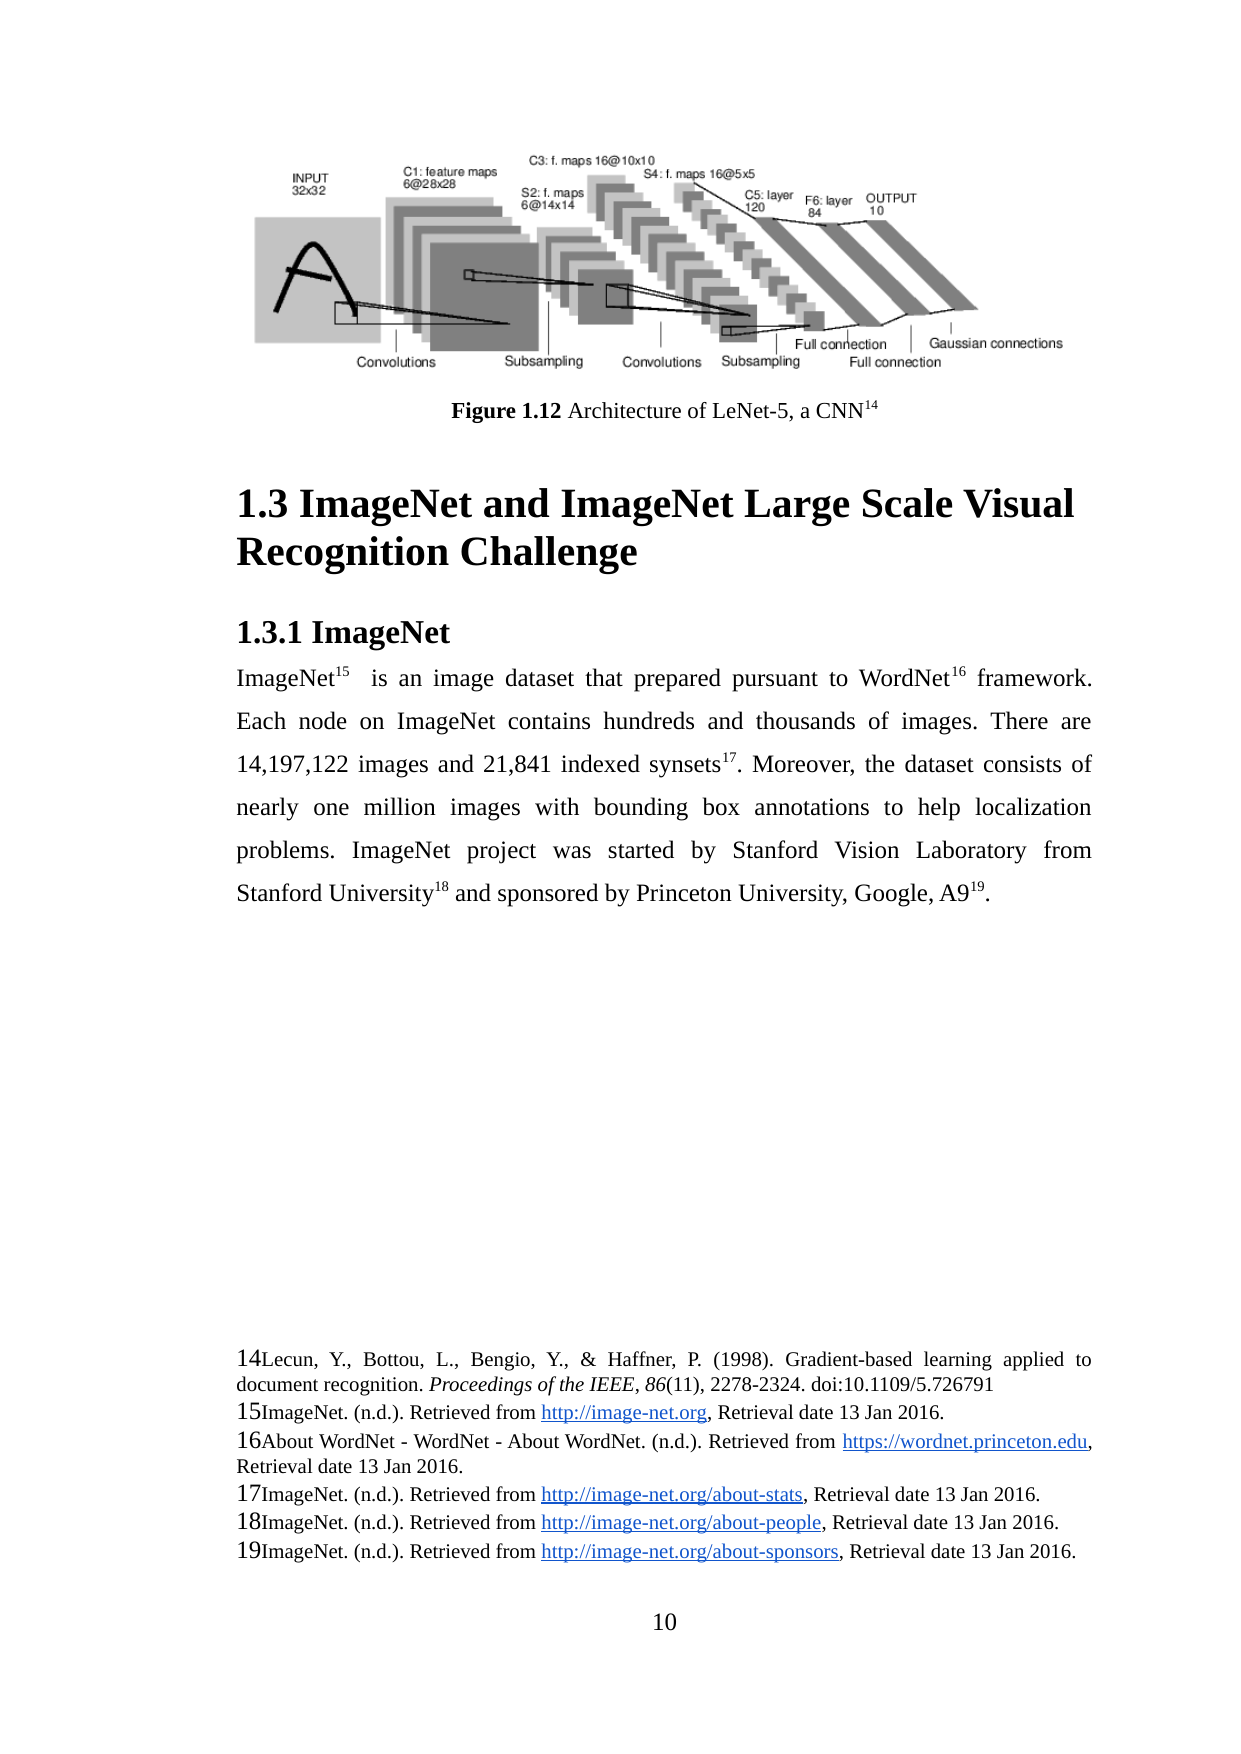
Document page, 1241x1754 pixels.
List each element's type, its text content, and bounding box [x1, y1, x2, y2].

text ImageNet. (n.d.). Retrieved from http://image-net.org, Retrieval date 13 Jan 2016. [236, 1396, 1093, 1425]
picture [230, 147, 1074, 379]
text ImageNet is an image dataset that prepared pursuant to WordNet framework. Each node on ImageNet contains hundreds and thousands of images. There are 14,197,122 images and 21,841 indexed synsets. Moreover, the dataset consists of nearly one million images with bounding box annotations to help localization problems. ImageNet project was started by Stanford Vision Laboratory from Stanford University and sponsored by Princeton University, Google, A9. [236, 663, 1093, 907]
text ImageNet. (n.d.). Retrieved from http://image-net.org/about-stats, Retrieval date 13 Jan 2016. [236, 1478, 1093, 1506]
text Figure 1.12 Architecture of LeNet-5, a CNN [236, 148, 1093, 424]
text ImageNet. (n.d.). Retrieved from http://image-net.org/about-sponsors, Retrieval date 13 Jan 2016. [236, 1535, 1093, 1564]
text About WordNet - WordNet - About WordNet. (n.d.). Retrieved from https://wordnet.princeton.edu, Retrieval date 13 Jan 2016. [236, 1425, 1093, 1478]
subtitle 1.3.1 ImageNet [236, 612, 1093, 650]
text ImageNet. (n.d.). Retrieved from http://image-net.org/about-people, Retrieval date 13 Jan 2016. [236, 1506, 1093, 1535]
text Lecun, Y., Bottou, L., Bengio, Y., & Haffner, P. (1998). Gradient-based learning applied to document recognition. Proceedings of the IEEE, 86(11), 2278-2324. doi:10.1109/5.726791 [236, 1343, 1093, 1396]
subtitle 1.3 ImageNet and ImageNet Large Scale Visual Recognition Challenge [236, 478, 1093, 574]
